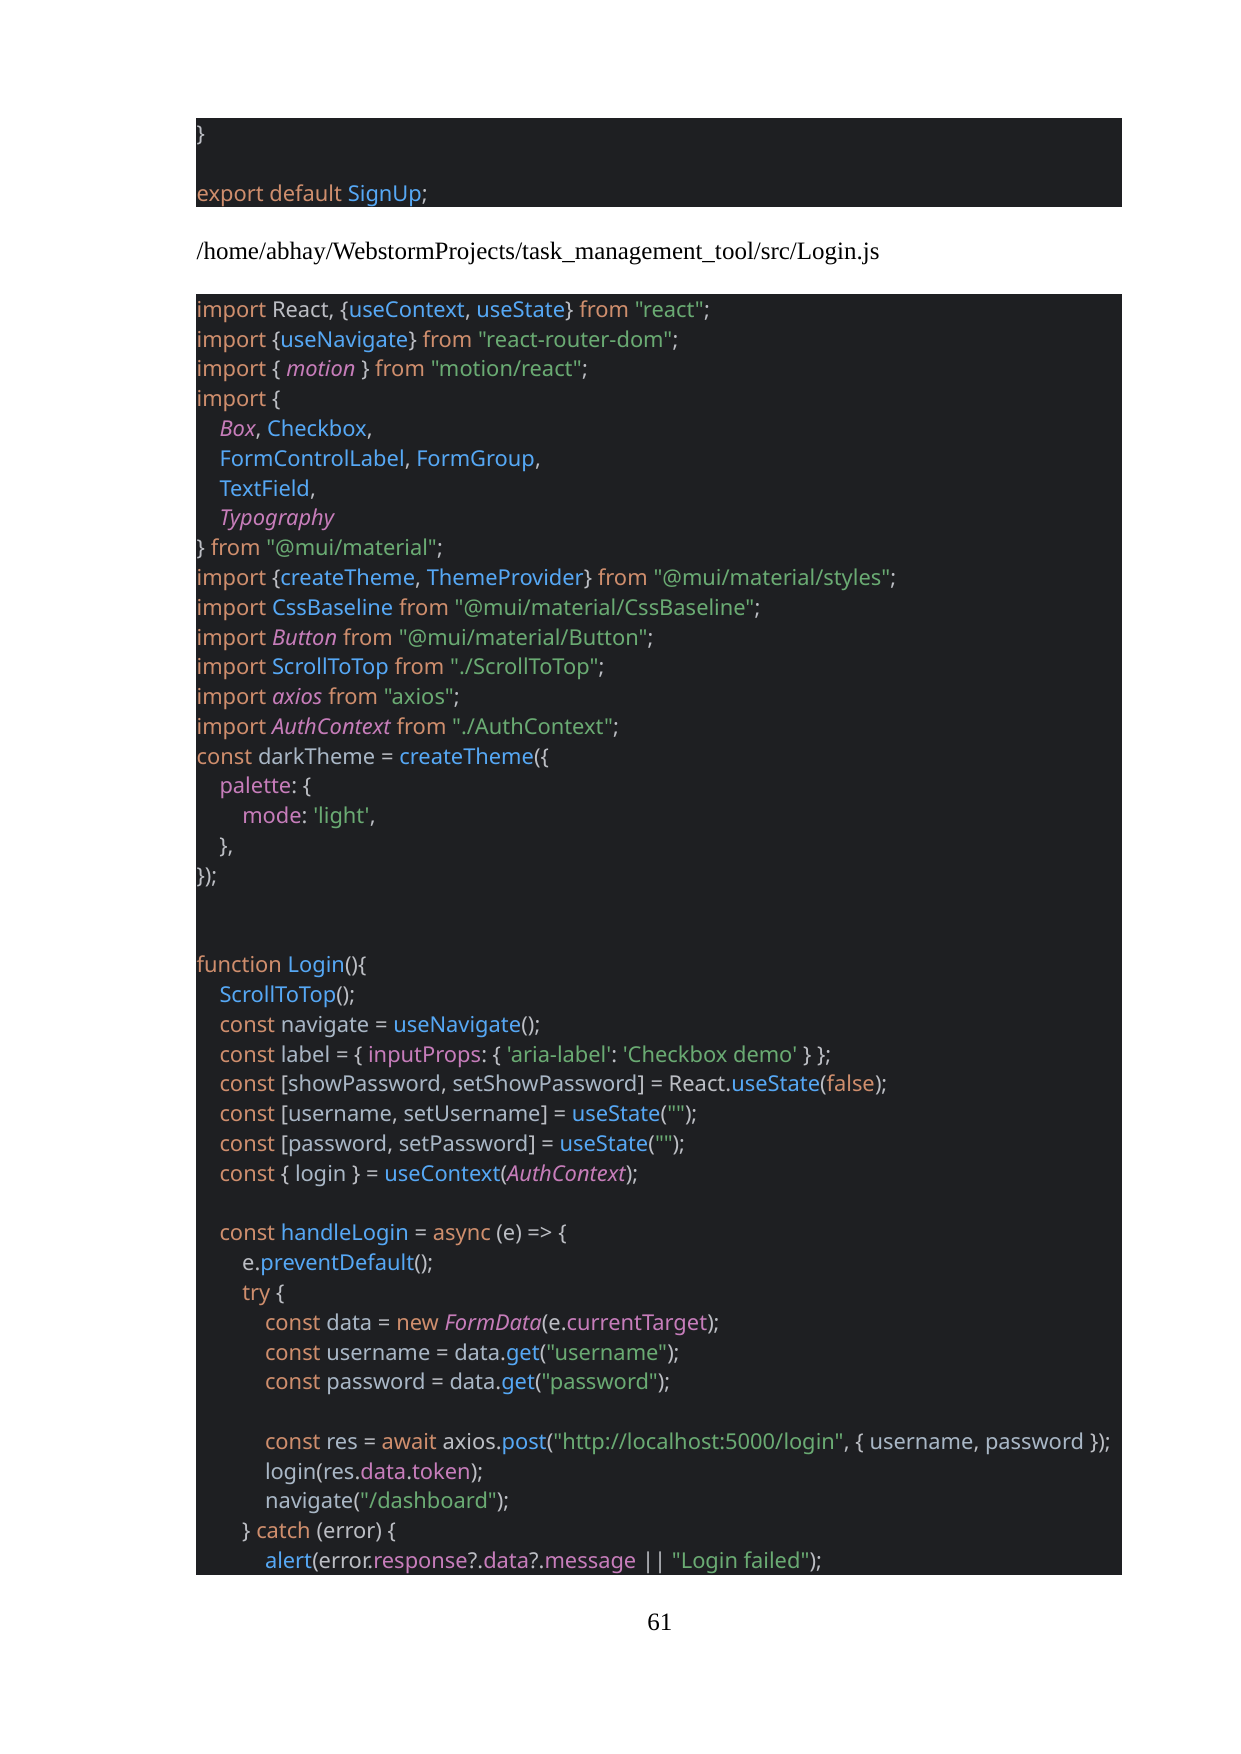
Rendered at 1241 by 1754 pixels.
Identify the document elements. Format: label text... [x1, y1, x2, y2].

text import React, {useContext, useState} from "react"; import {useNavigate} from "react-router-dom"; import { motion } from "motion/react"; import { Box, Checkbox, FormControlLabel, FormGroup, TextField, Typography } from "@mui/material"; import {createTheme, ThemeProvider} from "@mui/material/styles"; import CssBaseline from "@mui/material/CssBaseline"; import Button from "@mui/material/Button"; import ScrollToTop from "./ScrollToTop"; import axios from "axios"; import AuthContext from "./AuthContext"; const darkTheme = createTheme({ palette: { mode: 'light', }, }); function Login(){ ScrollToTop(); const navigate = useNavigate(); const label = { inputProps: { 'aria-label': 'Checkbox demo' } }; const [showPassword, setShowPassword] = React.useState(false); const [username, setUsername] = useState(""); const [password, setPassword] = useState(""); const { login } = useContext(AuthContext); const handleLogin = async (e) => { e.preventDefault(); try { const data = new FormData(e.currentTarget); const username = data.get("username"); const password = data.get("password"); const res = await axios.post("http://localhost:5000/login", { username, password }); login(res.data.token); navigate("/dashboard"); } catch (error) { alert(error.response?.data?.message || "Login failed"); [196, 294, 1122, 1575]
text /home/abhay/WebstormProjects/task_management_tool/src/Login.js [196, 236, 1122, 265]
text } export default SignUp; [196, 118, 1122, 207]
